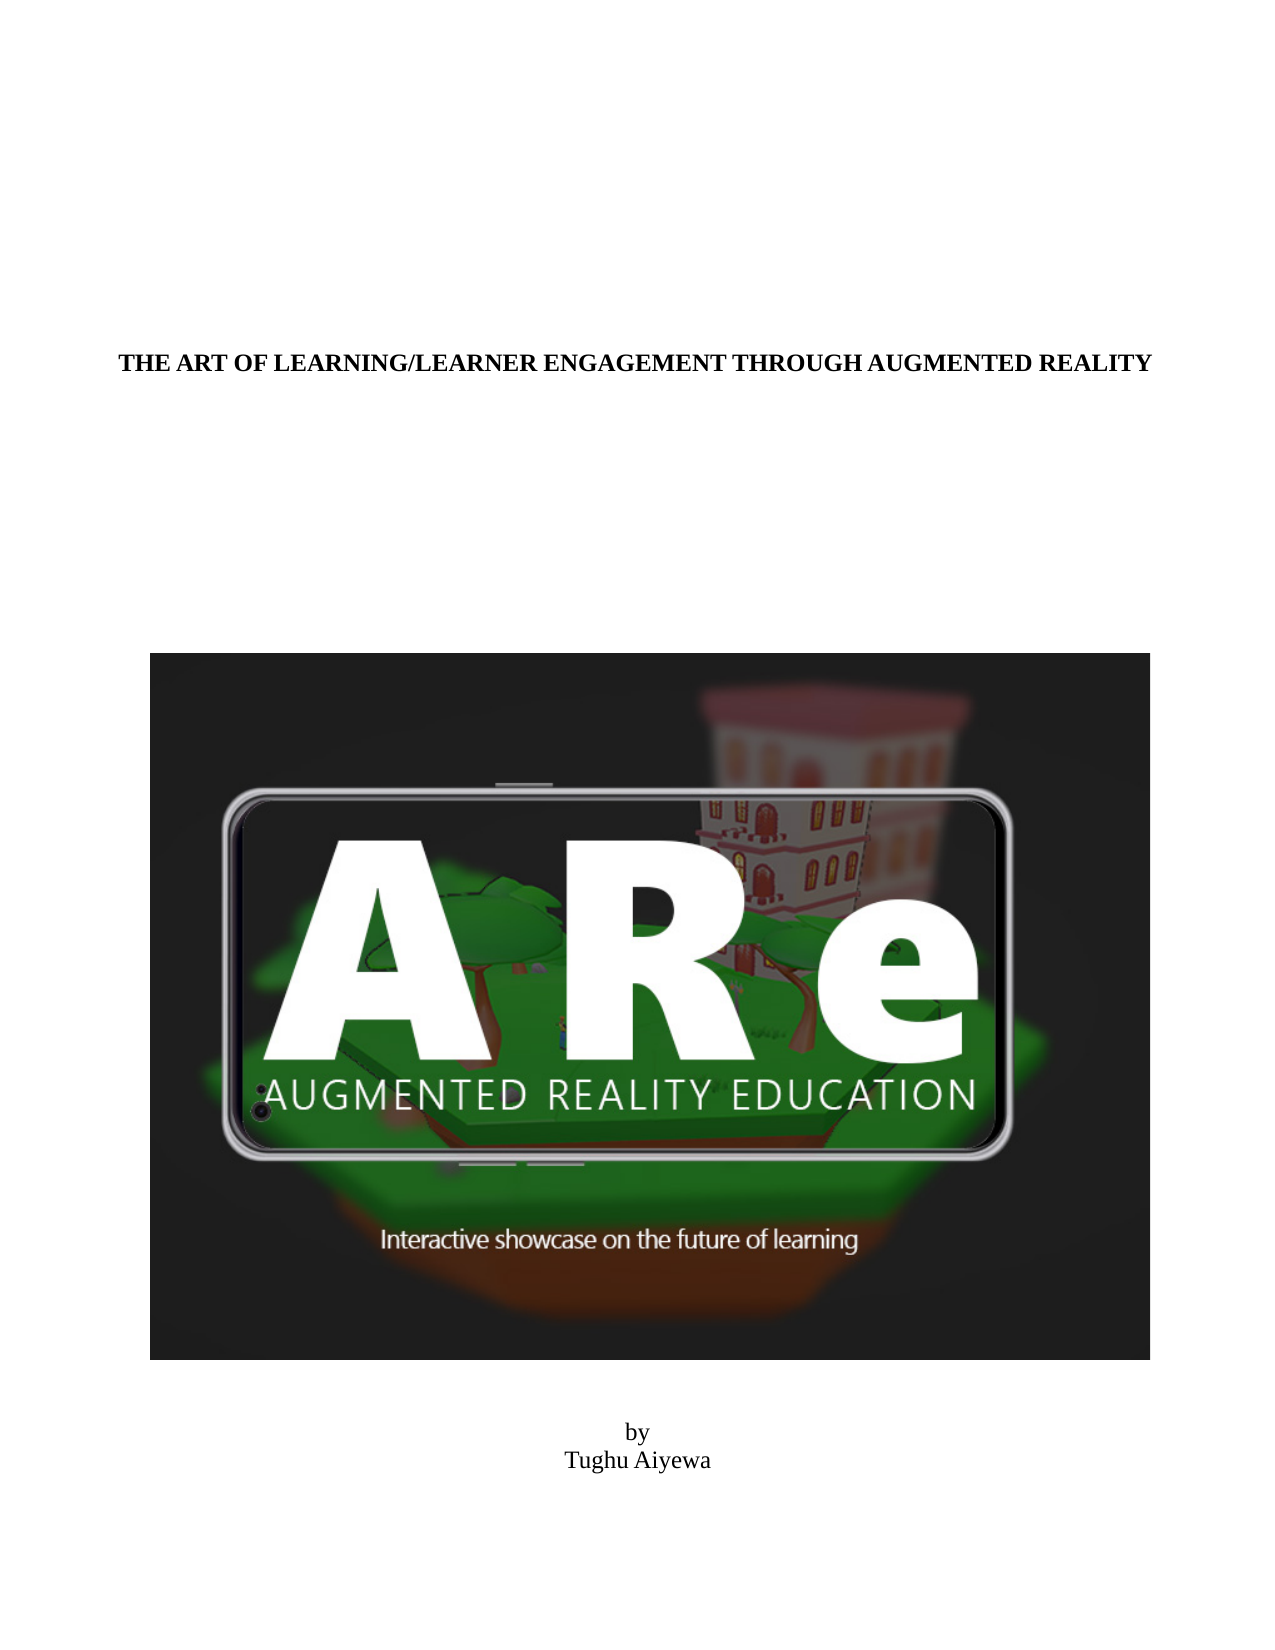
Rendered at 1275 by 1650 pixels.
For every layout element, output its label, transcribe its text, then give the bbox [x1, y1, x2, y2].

picture [150, 653, 1150, 1360]
text by [118, 1417, 1157, 1446]
text THE ART OF LEARNING/LEARNER ENGAGEMENT THROUGH AUGMENTED REALITY [118, 348, 1157, 377]
text Tughu Aiyewa [118, 1446, 1157, 1474]
